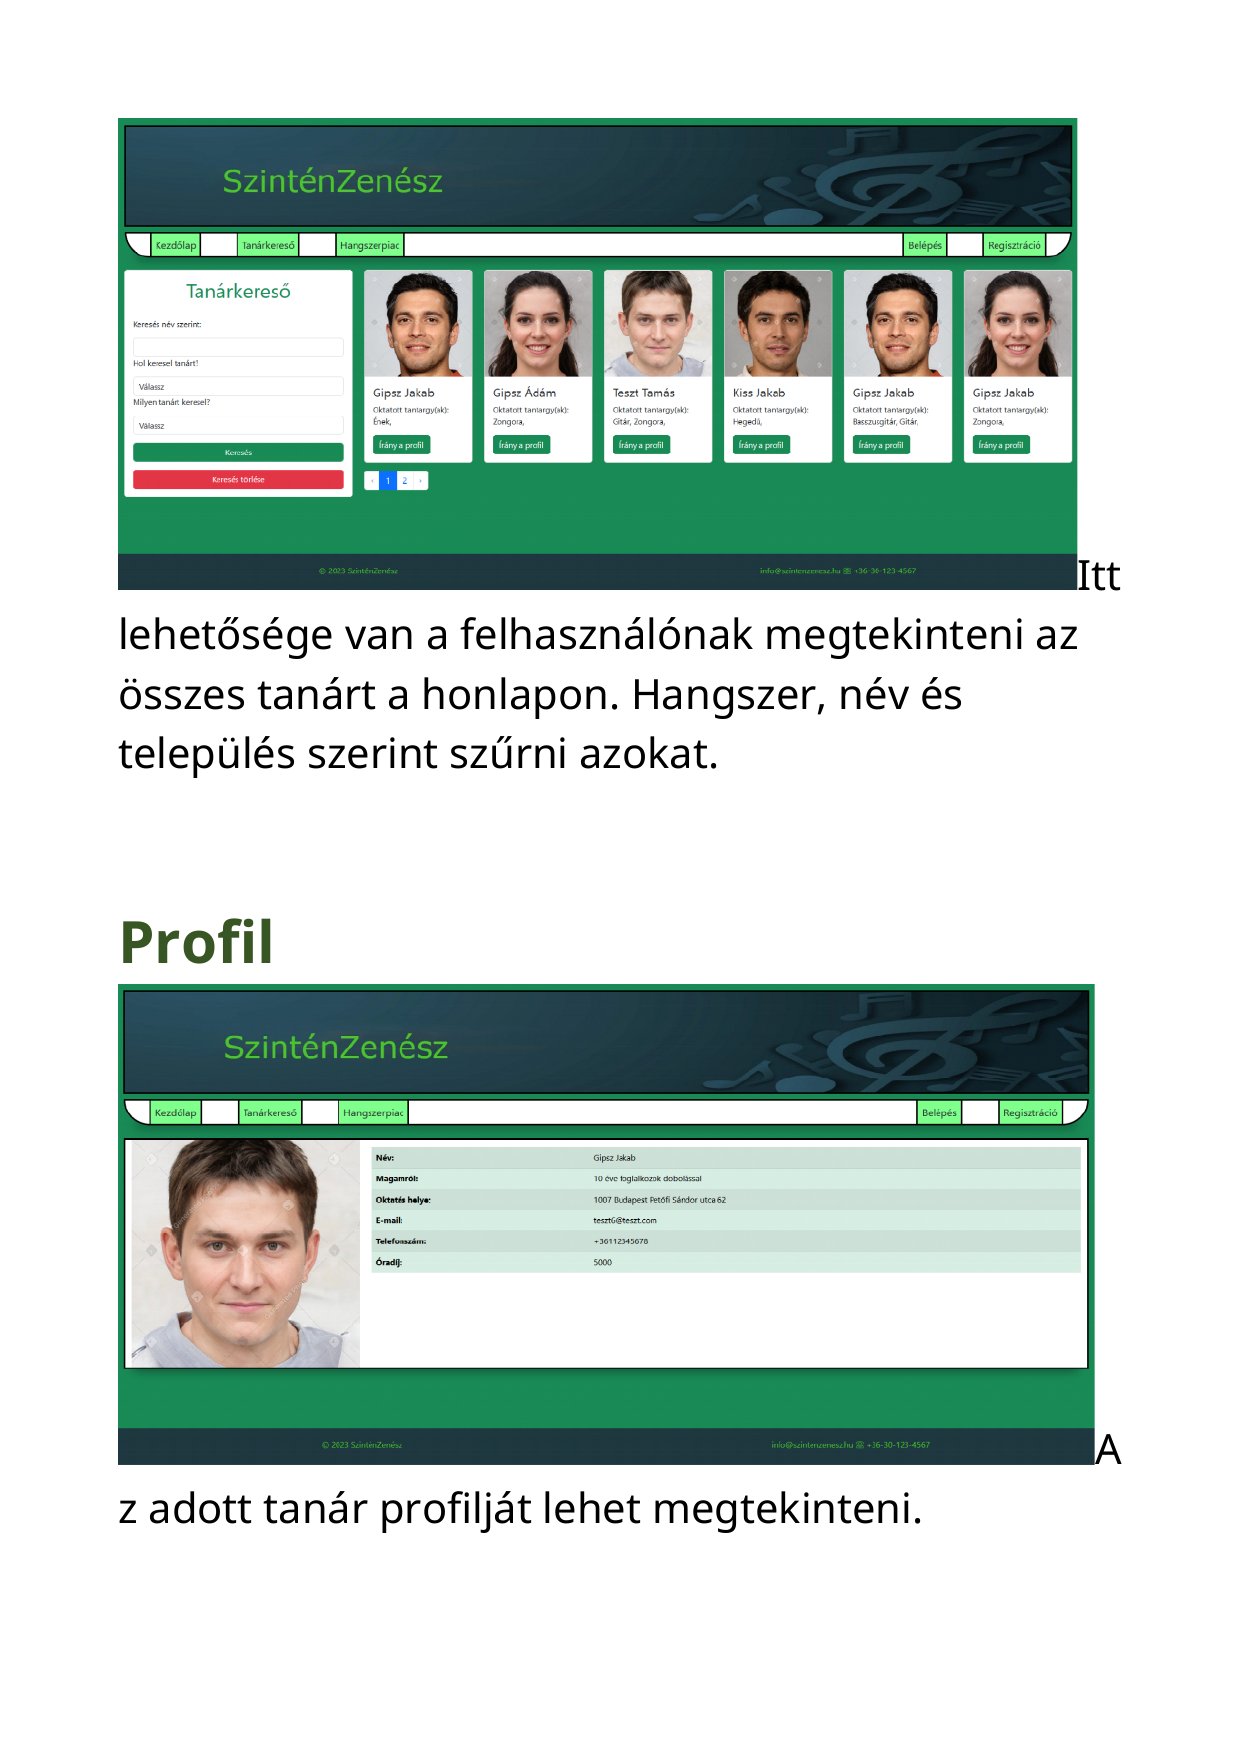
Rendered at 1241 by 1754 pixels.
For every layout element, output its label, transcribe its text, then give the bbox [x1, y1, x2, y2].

text Profil [118, 901, 1122, 981]
text Az adott tanár profilját lehet megtekinteni. [118, 985, 1122, 1536]
text Itt lehetősége van a felhasználónak megtekinteni az összes tanárt a honlapon. Hangszer, név és település szerint szűrni azokat. [118, 118, 1122, 781]
